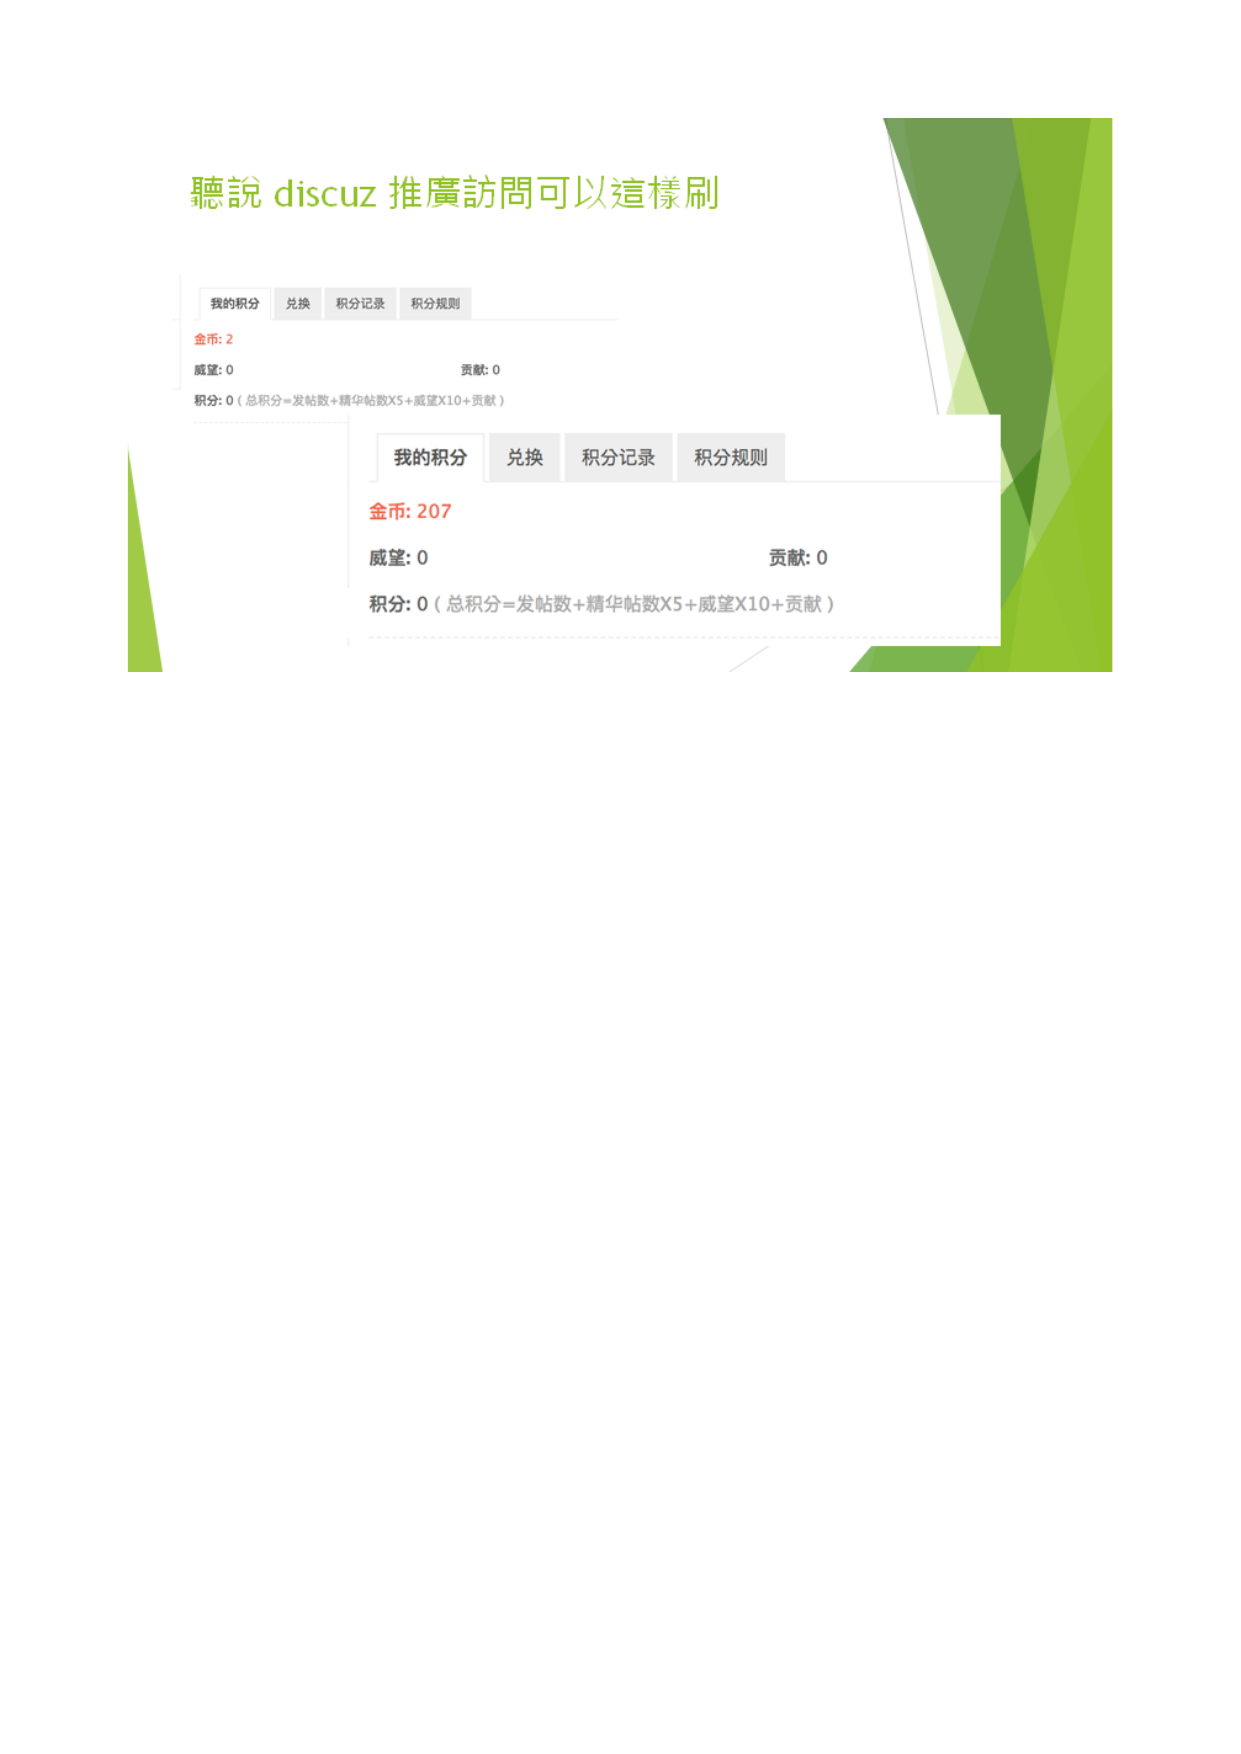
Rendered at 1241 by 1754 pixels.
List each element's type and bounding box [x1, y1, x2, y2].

picture [127, 118, 1113, 672]
